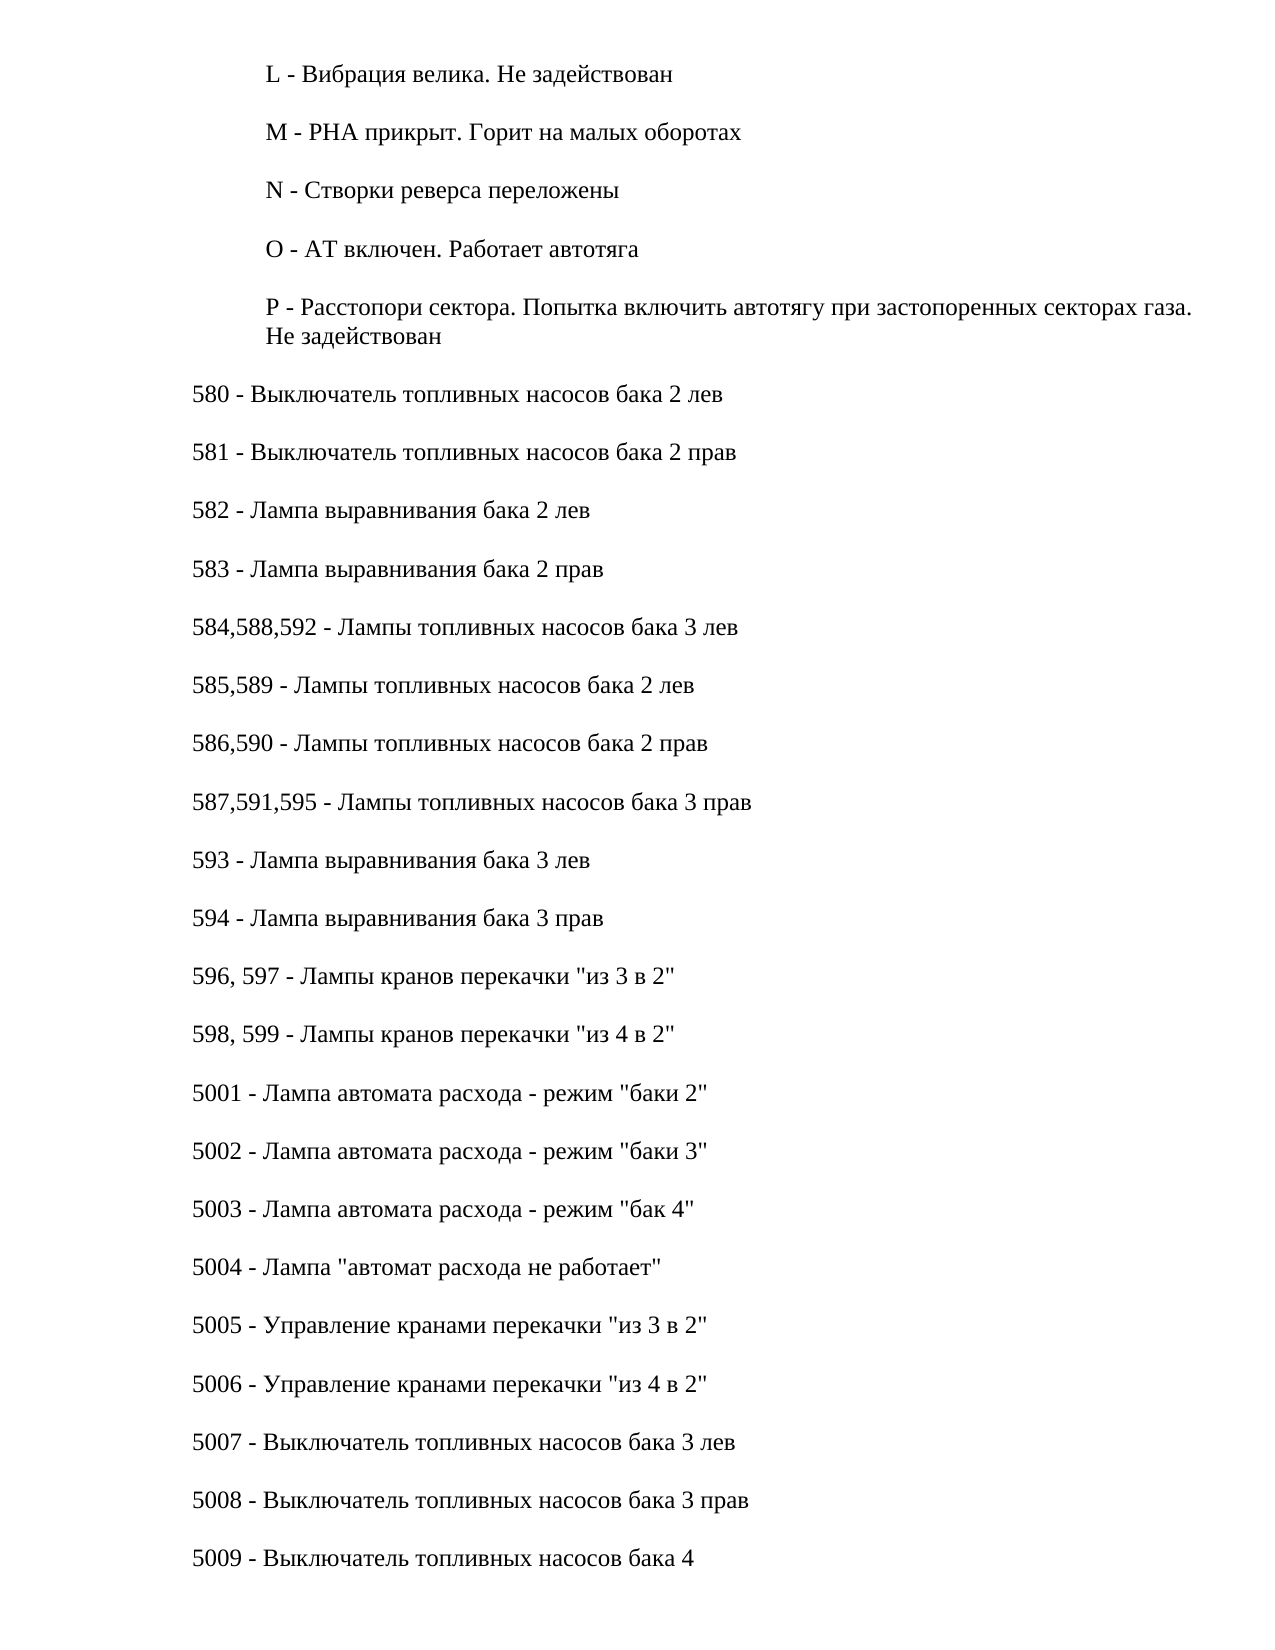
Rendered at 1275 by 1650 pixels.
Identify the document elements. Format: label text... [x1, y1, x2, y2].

list 594 - Лампа выравнивания бака 3 прав [162, 903, 1216, 932]
list 585,589 - Лампы топливных насосов бака 2 лев [162, 670, 1216, 699]
list 582 - Лампа выравнивания бака 2 лев [162, 495, 1216, 524]
list 5004 - Лампа "автомат расхода не работает" [162, 1252, 1216, 1281]
list 586,590 - Лампы топливных насосов бака 2 прав [162, 728, 1216, 757]
list 581 - Выключатель топливных насосов бака 2 прав [162, 437, 1216, 466]
list 5006 - Управление кранами перекачки "из 4 в 2" [162, 1369, 1216, 1398]
list 584,588,592 - Лампы топливных насосов бака 3 лев [162, 612, 1216, 641]
list 5007 - Выключатель топливных насосов бака 3 лев [162, 1427, 1216, 1456]
list 5002 - Лампа автомата расхода - режим "баки 3" [162, 1136, 1216, 1165]
list L - Вибрация велика. Не задействован [236, 59, 1216, 88]
list 5001 - Лампа автомата расхода - режим "баки 2" [162, 1078, 1216, 1106]
list 580 - Выключатель топливных насосов бака 2 лев [162, 379, 1216, 408]
list 587,591,595 - Лампы топливных насосов бака 3 прав [162, 787, 1216, 815]
list 583 - Лампа выравнивания бака 2 прав [162, 554, 1216, 582]
list 5005 - Управление кранами перекачки "из 3 в 2" [162, 1311, 1216, 1339]
list P - Расстопори сектора. Попытка включить автотягу при застопоренных секторах газа. Не задействован [236, 292, 1216, 349]
list 598, 599 - Лампы кранов перекачки "из 4 в 2" [162, 1019, 1216, 1048]
list 5008 - Выключатель топливных насосов бака 3 прав [162, 1485, 1216, 1514]
list O - АТ включен. Работает автотяга [236, 234, 1216, 262]
list N - Створки реверса переложены [236, 176, 1216, 204]
list 5009 - Выключатель топливных насосов бака 4 [162, 1543, 1216, 1572]
list 596, 597 - Лампы кранов перекачки "из 3 в 2" [162, 961, 1216, 990]
list 5003 - Лампа автомата расхода - режим "бак 4" [162, 1194, 1216, 1223]
list 593 - Лампа выравнивания бака 3 лев [162, 845, 1216, 873]
list M - РНА прикрыт. Горит на малых оборотах [236, 117, 1216, 146]
